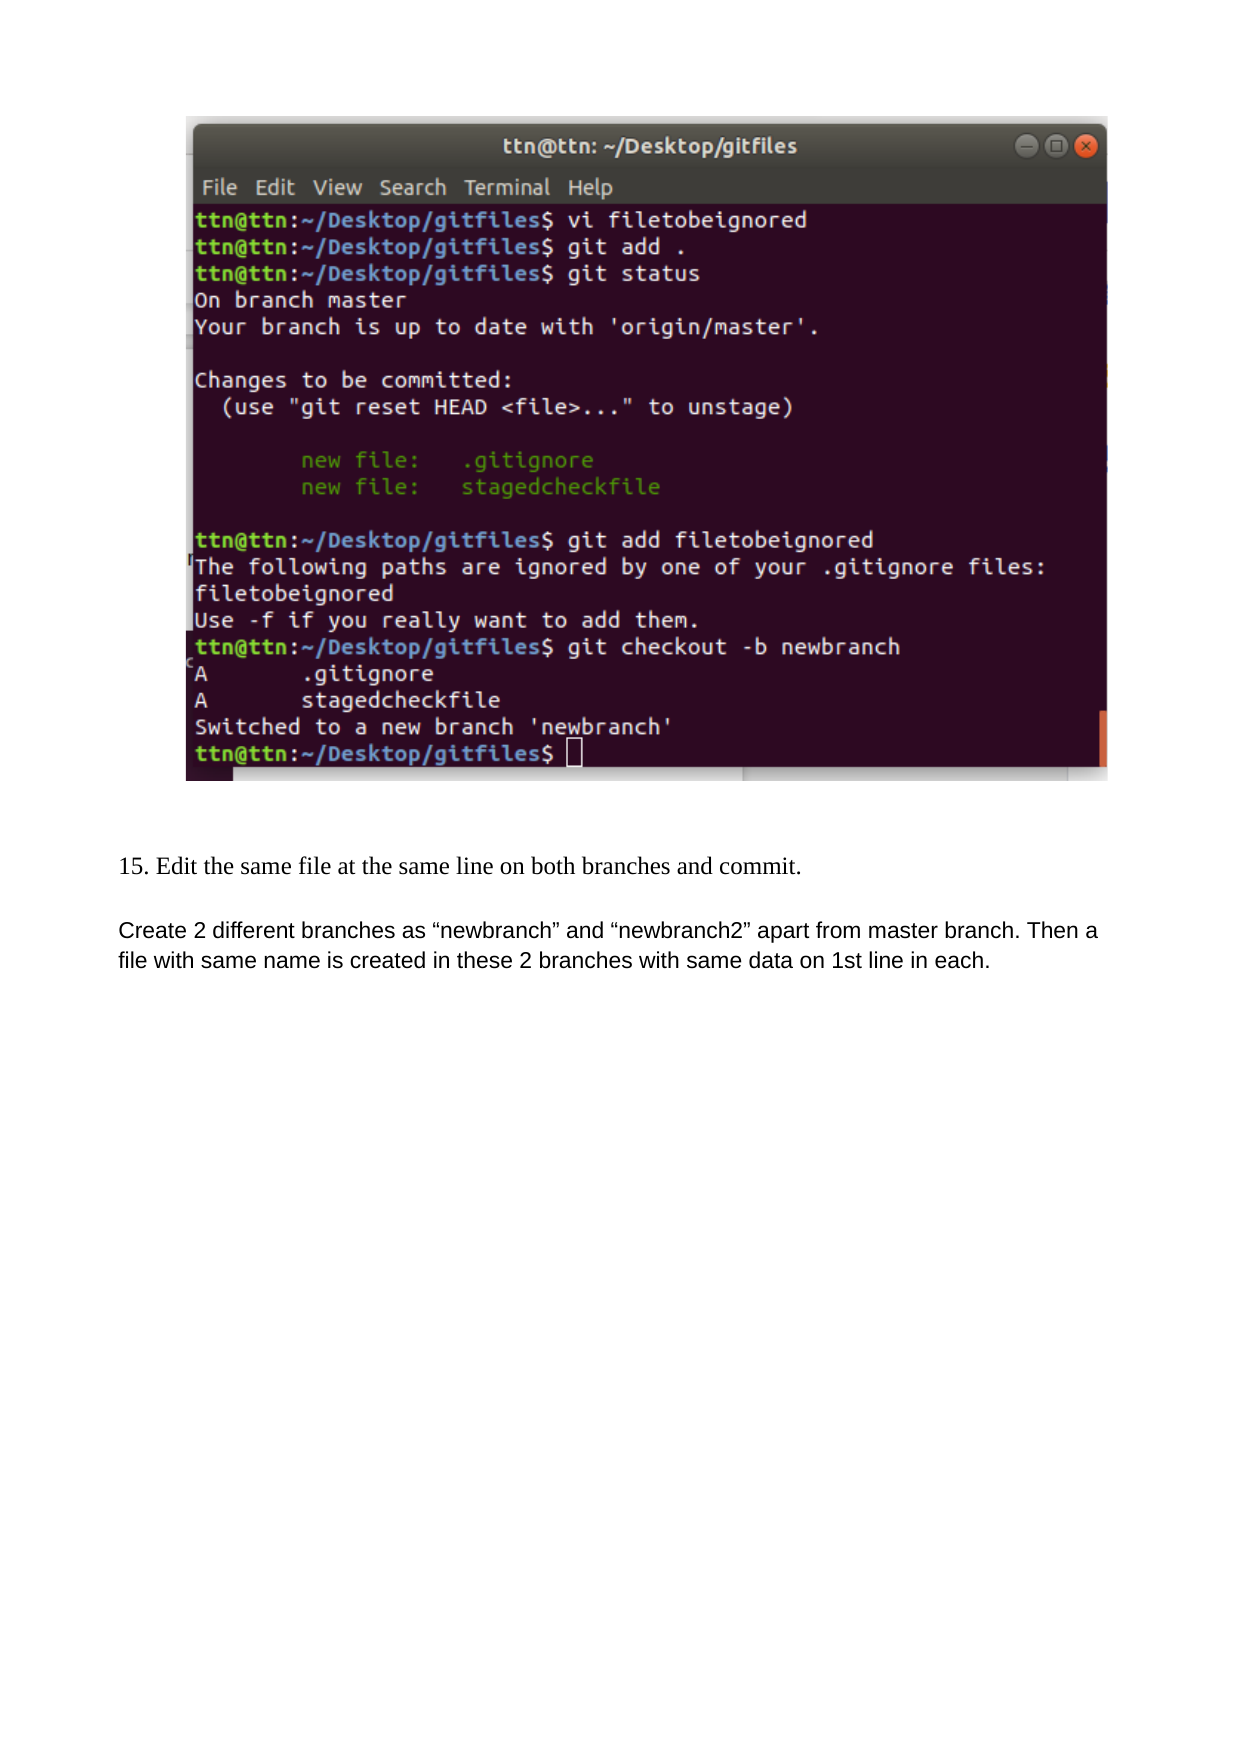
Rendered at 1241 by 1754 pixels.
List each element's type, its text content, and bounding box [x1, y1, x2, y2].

text Create 2 different branches as “newbranch” and “newbranch2” apart from master branch. Then a file with same name is created in these 2 branches with same data on 1st line in each. [118, 917, 1122, 973]
picture [995, 116, 1108, 781]
text 15. Edit the same file at the same line on both branches and commit. [118, 851, 1122, 879]
